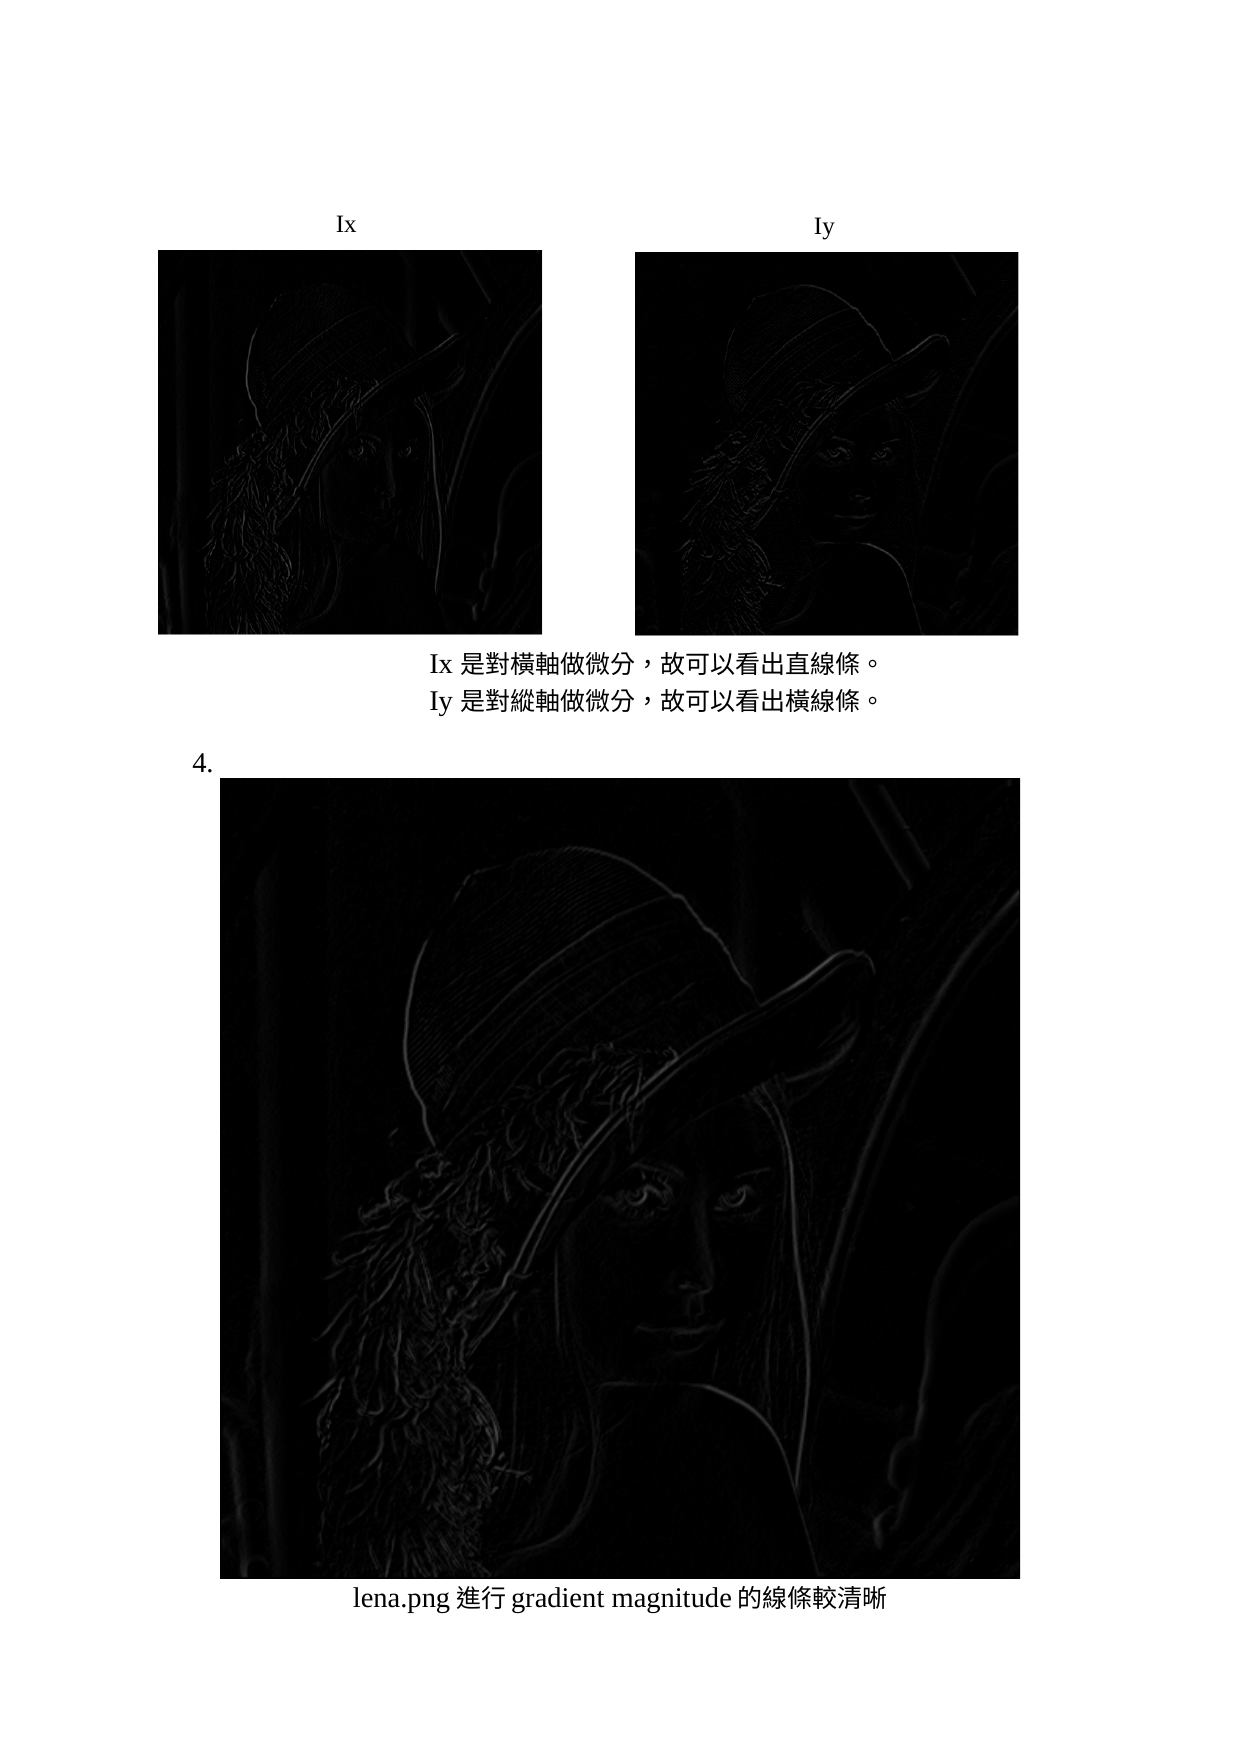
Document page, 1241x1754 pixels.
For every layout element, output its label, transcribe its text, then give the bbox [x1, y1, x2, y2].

text Ix 是對橫軸做微分，故可以看出直線條。 [118, 645, 1122, 681]
text Iy 是對縱軸做微分，故可以看出橫線條。 [118, 681, 1122, 717]
text 4. [118, 746, 1122, 779]
picture [157, 249, 543, 635]
picture [634, 251, 1019, 636]
text lena.png進行gradient magnitude的線條較清晰 [118, 779, 1122, 1615]
picture [220, 778, 1020, 1579]
